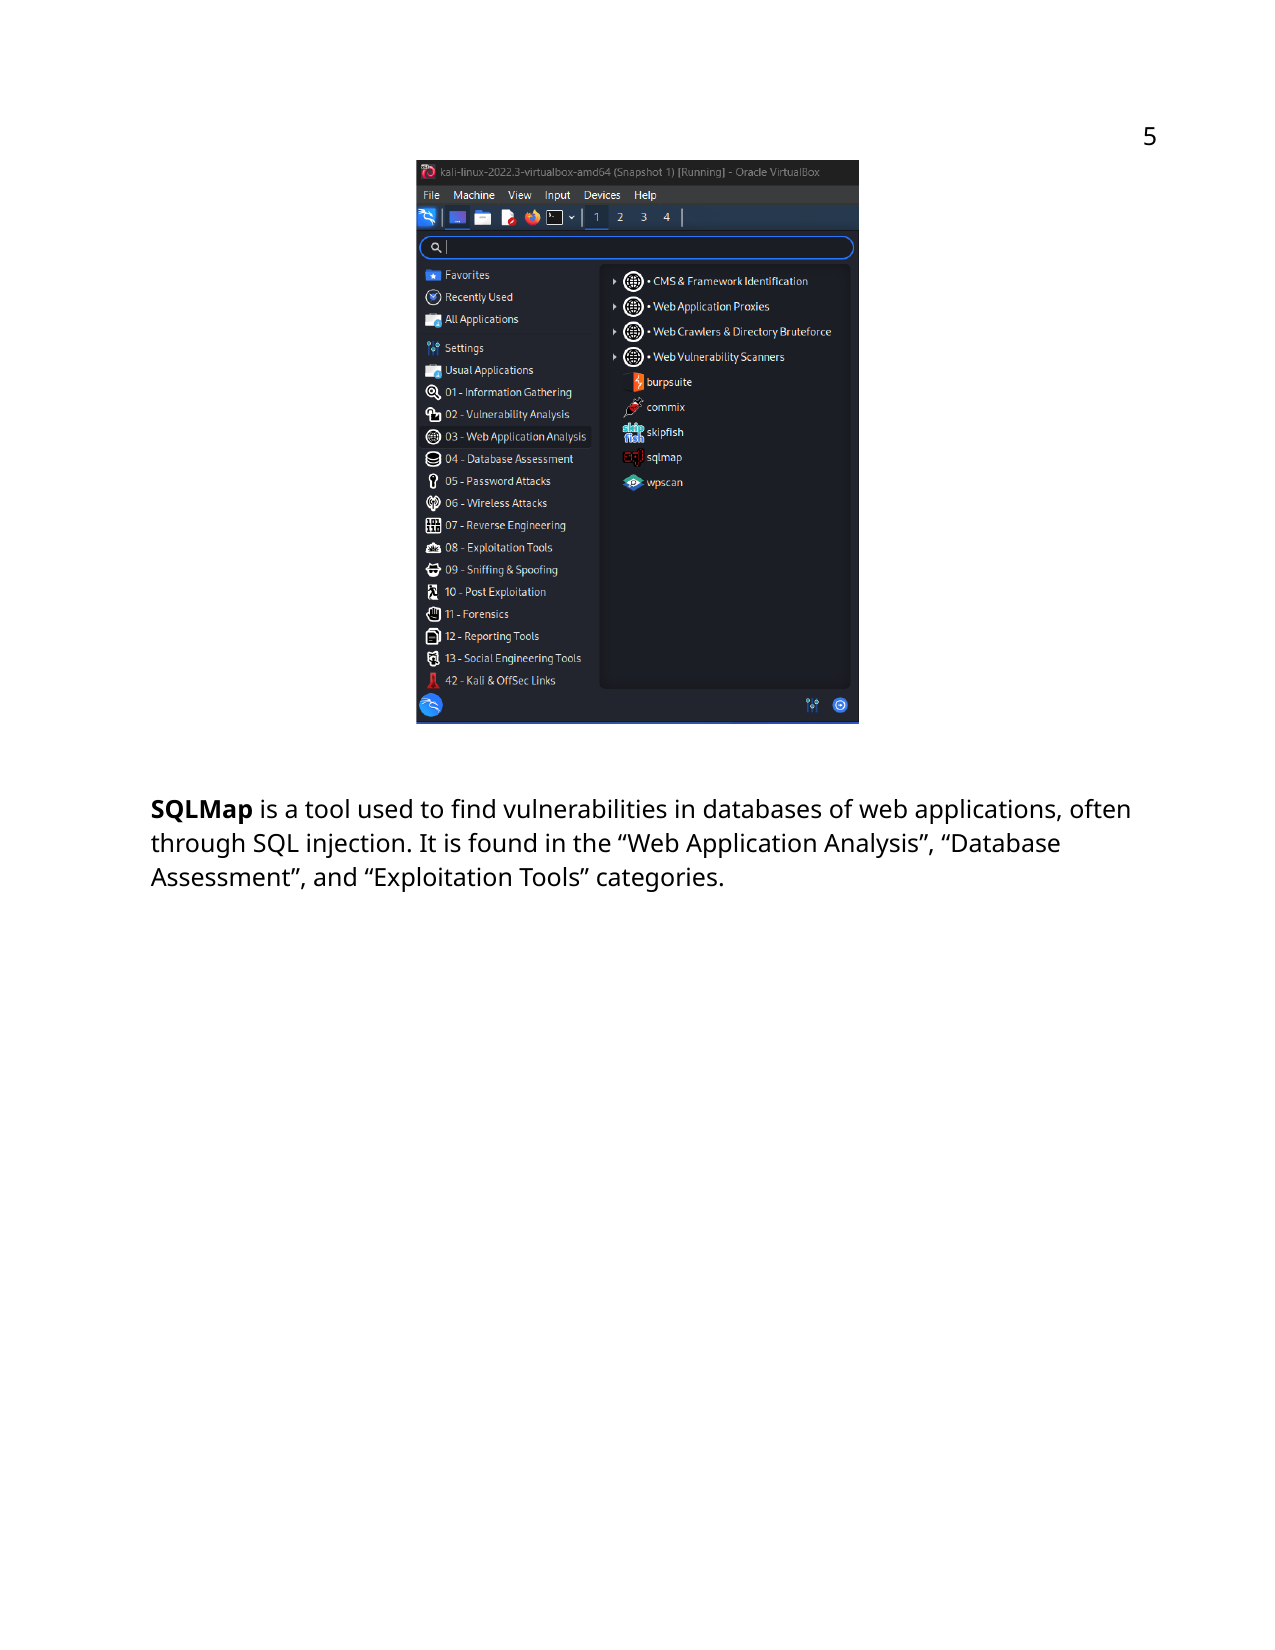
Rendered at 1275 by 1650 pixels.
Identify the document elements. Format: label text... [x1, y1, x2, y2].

text Assessment”, and “Exploitation Tools” categories. [118, 859, 1157, 893]
text SQLMap is a tool used to find vulnerabilities in databases of web applications, often [118, 791, 1157, 825]
text through SQL injection. It is found in the “Web Application Analysis”, “Database [118, 825, 1157, 859]
picture [416, 160, 859, 724]
